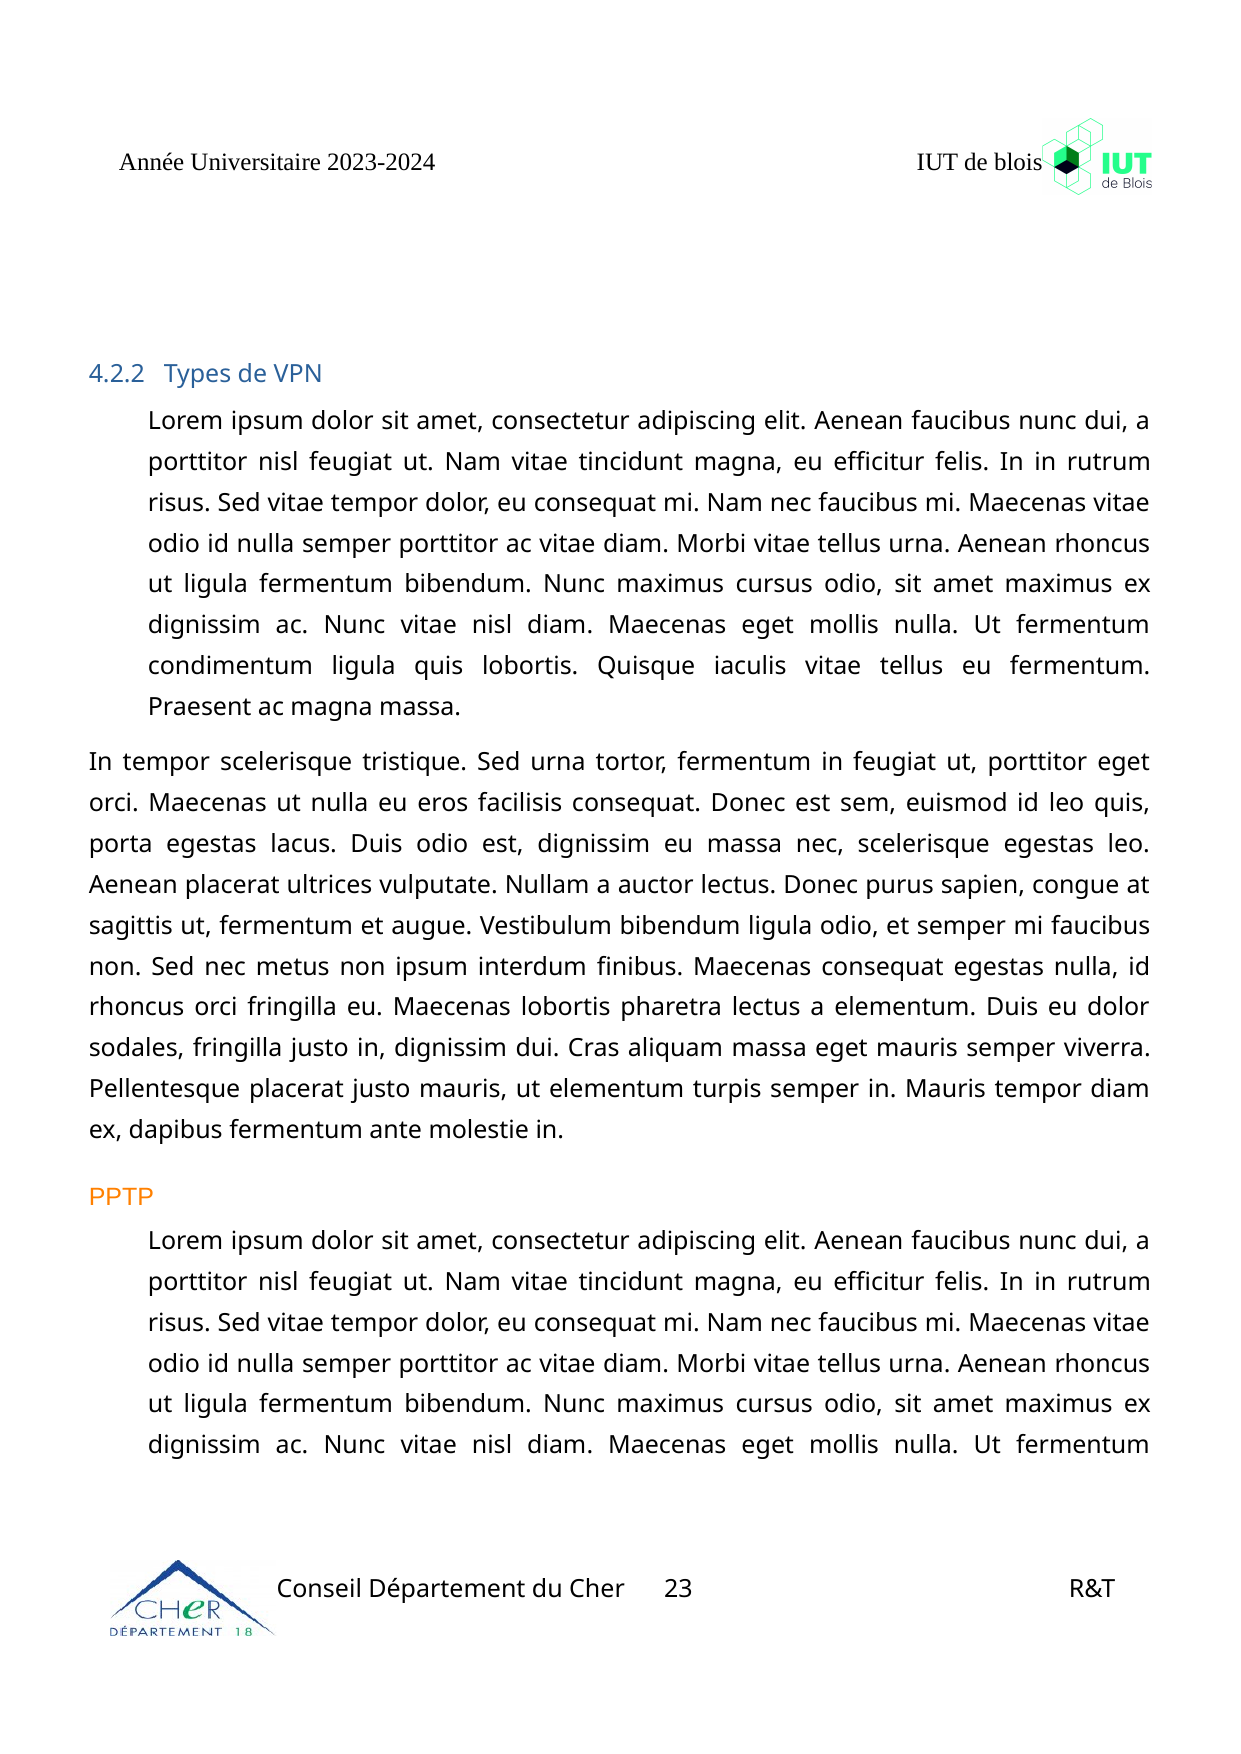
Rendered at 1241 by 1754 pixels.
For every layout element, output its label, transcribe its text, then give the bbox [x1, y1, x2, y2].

text Lorem ipsum dolor sit amet, consectetur adipiscing elit. Aenean faucibus nunc dui, a porttitor nisl feugiat ut. Nam vitae tincidunt magna, eu efficitur felis. In in rutrum risus. Sed vitae tempor dolor, eu consequat mi. Nam nec faucibus mi. Maecenas vitae odio id nulla semper porttitor ac vitae diam. Morbi vitae tellus urna. Aenean rhoncus ut ligula fermentum bibendum. Nunc maximus cursus odio, sit amet maximus ex dignissim ac. Nunc vitae nisl diam. Maecenas eget mollis nulla. Ut fermentum condimentum ligula quis lobortis. Quisque iaculis vitae tellus eu fermentum. Praesent ac magna massa. [148, 403, 1152, 723]
subtitle Types de VPN [88, 356, 1033, 390]
text In tempor scelerisque tristique. Sed urna tortor, fermentum in feugiat ut, porttitor eget orci. Maecenas ut nulla eu eros facilisis consequat. Donec est sem, euismod id leo quis, porta egestas lacus. Duis odio est, dignissim eu massa nec, scelerisque egestas leo. Aenean placerat ultrices vulputate. Nullam a auctor lectus. Donec purus sapien, congue at sagittis ut, fermentum et augue. Vestibulum bibendum ligula odio, et semper mi faucibus non. Sed nec metus non ipsum interdum finibus. Maecenas consequat egestas nulla, id rhoncus orci fringilla eu. Maecenas lobortis pharetra lectus a elementum. Duis eu dolor sodales, fringilla justo in, dignissim dui. Cras aliquam massa eget mauris semper viverra. Pellentesque placerat justo mauris, ut elementum turpis semper in. Mauris tempor diam ex, dapibus fermentum ante molestie in. [88, 744, 1152, 1146]
picture [110, 1560, 277, 1636]
text Lorem ipsum dolor sit amet, consectetur adipiscing elit. Aenean faucibus nunc dui, a porttitor nisl feugiat ut. Nam vitae tincidunt magna, eu efficitur felis. In in rutrum risus. Sed vitae tempor dolor, eu consequat mi. Nam nec faucibus mi. Maecenas vitae odio id nulla semper porttitor ac vitae diam. Morbi vitae tellus urna. Aenean rhoncus ut ligula fermentum bibendum. Nunc maximus cursus odio, sit amet maximus ex dignissim ac. Nunc vitae nisl diam. Maecenas eget mollis nulla. Ut fermentum [148, 1223, 1152, 1461]
subtitle PPTP [88, 1181, 1152, 1210]
picture [1042, 118, 1152, 195]
